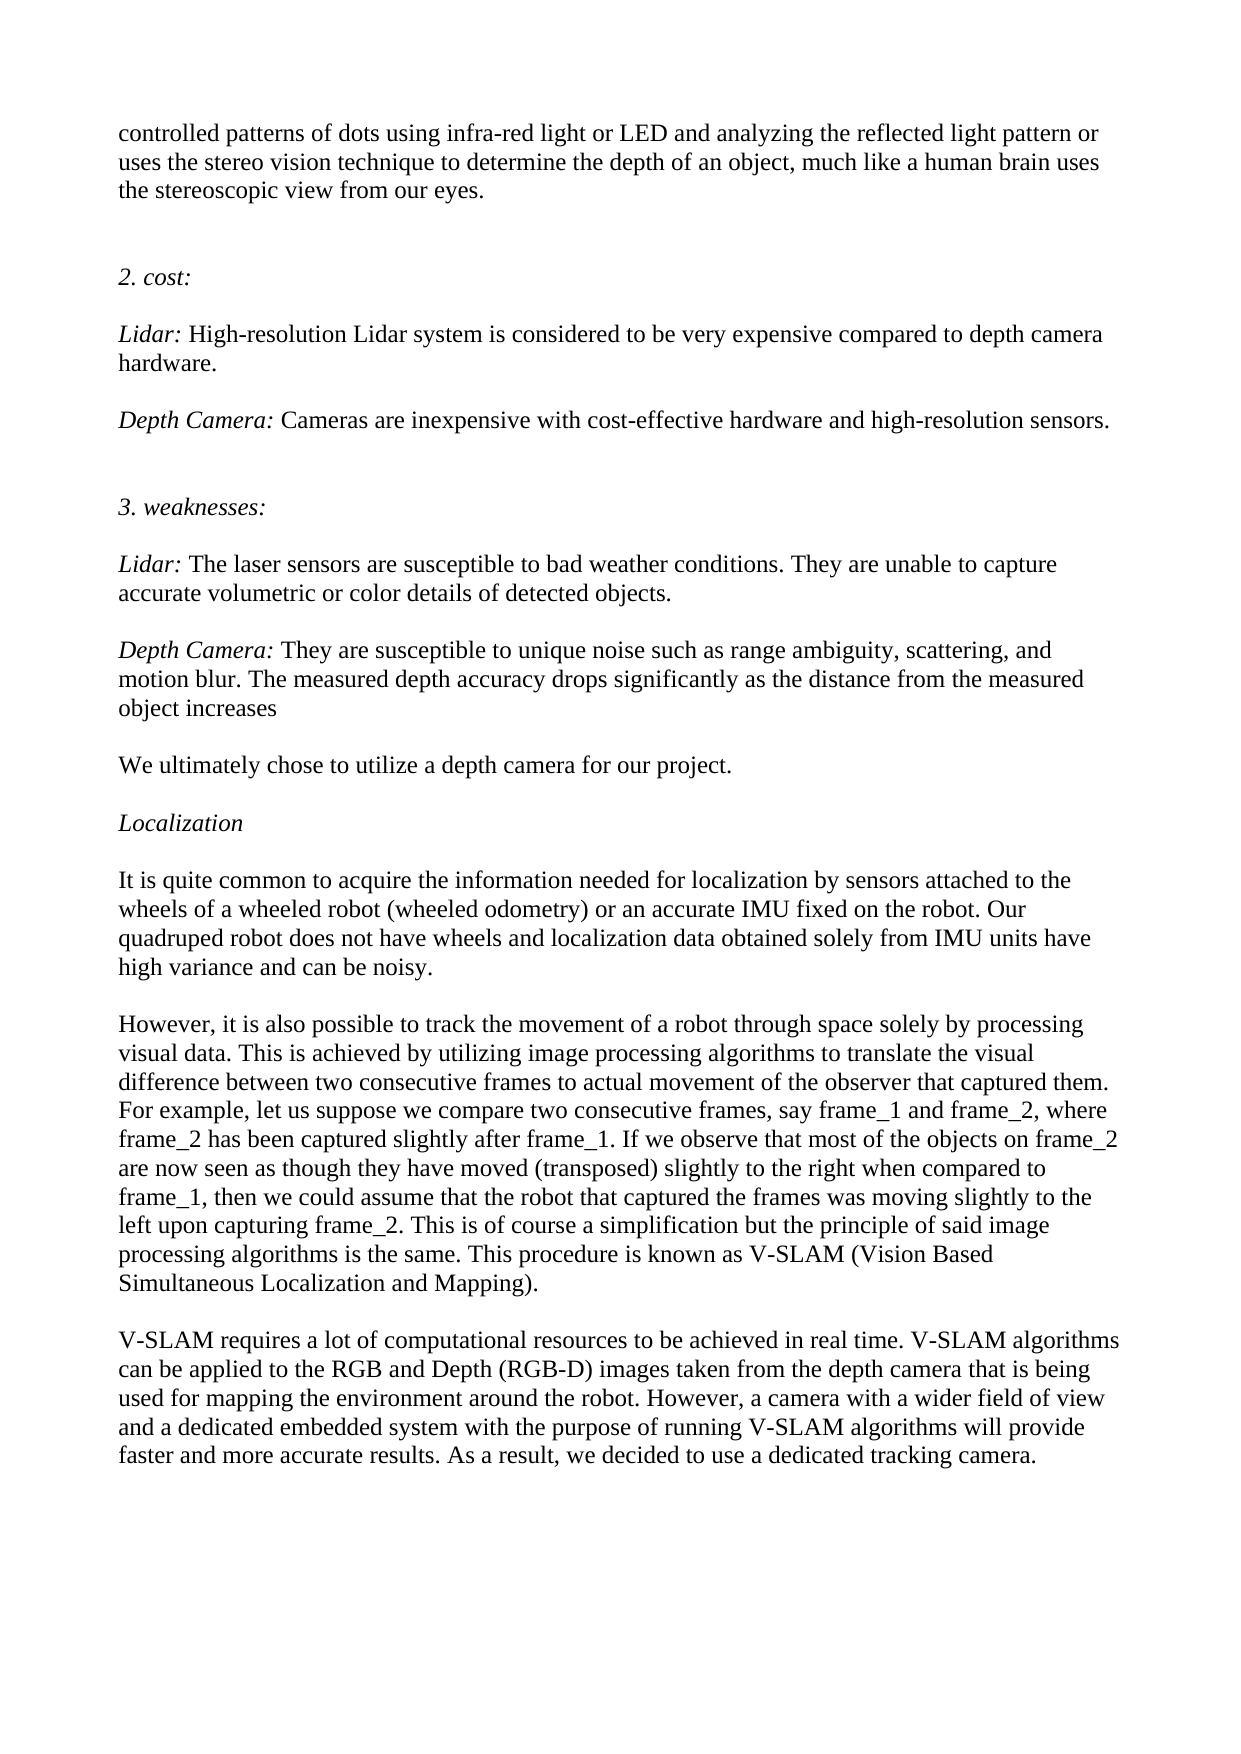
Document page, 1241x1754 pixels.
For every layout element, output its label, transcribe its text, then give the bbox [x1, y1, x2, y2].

text However, it is also possible to track the movement of a robot through space solely by processing visual data. This is achieved by utilizing image processing algorithms to translate the visual difference between two consecutive frames to actual movement of the observer that captured them. For example, let us suppose we compare two consecutive frames, say frame_1 and frame_2, where frame_2 has been captured slightly after frame_1. If we observe that most of the objects on frame_2 are now seen as though they have moved (transposed) slightly to the right when compared to frame_1, then we could assume that the robot that captured the frames was moving slightly to the left upon capturing frame_2. This is of course a simplification but the principle of said image processing algorithms is the same. This procedure is known as V-SLAM (Vision Based Simultaneous Localization and Mapping). [118, 1009, 1122, 1297]
text V-SLAM requires a lot of computational resources to be achieved in real time. V-SLAM algorithms can be applied to the RGB and Depth (RGB-D) images taken from the depth camera that is being used for mapping the environment around the robot. However, a camera with a wider field of view and a dedicated embedded system with the purpose of running V-SLAM algorithms will provide faster and more accurate results. As a result, we decided to use a dedicated tracking camera. [118, 1326, 1122, 1469]
text Lidar: High-resolution Lidar system is considered to be very expensive compared to depth camera hardware. [118, 319, 1122, 377]
text It is quite common to acquire the information needed for localization by sensors attached to the wheels of a wheeled robot (wheeled odometry) or an accurate IMU fixed on the robot. Our quadruped robot does not have wheels and localization data obtained solely from IMU units have high variance and can be noisy. [118, 866, 1122, 981]
text 2. cost: [118, 262, 1122, 291]
text Depth Camera: They are susceptible to unique noise such as range ambiguity, scattering, and motion blur. The measured depth accuracy drops significantly as the distance from the measured object increases [118, 636, 1122, 722]
text Lidar: The laser sensors are susceptible to bad weather conditions. They are unable to capture accurate volumetric or color details of detected objects. [118, 549, 1122, 607]
text controlled patterns of dots using infra-red light or LED and analyzing the reflected light pattern or uses the stereo vision technique to determine the depth of an object, much like a human brain uses the stereoscopic view from our eyes. [118, 118, 1122, 204]
text Depth Camera: Cameras are inexpensive with cost-effective hardware and high-resolution sensors. [118, 406, 1122, 434]
text We ultimately chose to utilize a depth camera for our project. [118, 751, 1122, 779]
text 3. weaknesses: [118, 492, 1122, 521]
text Localization [118, 808, 1122, 837]
